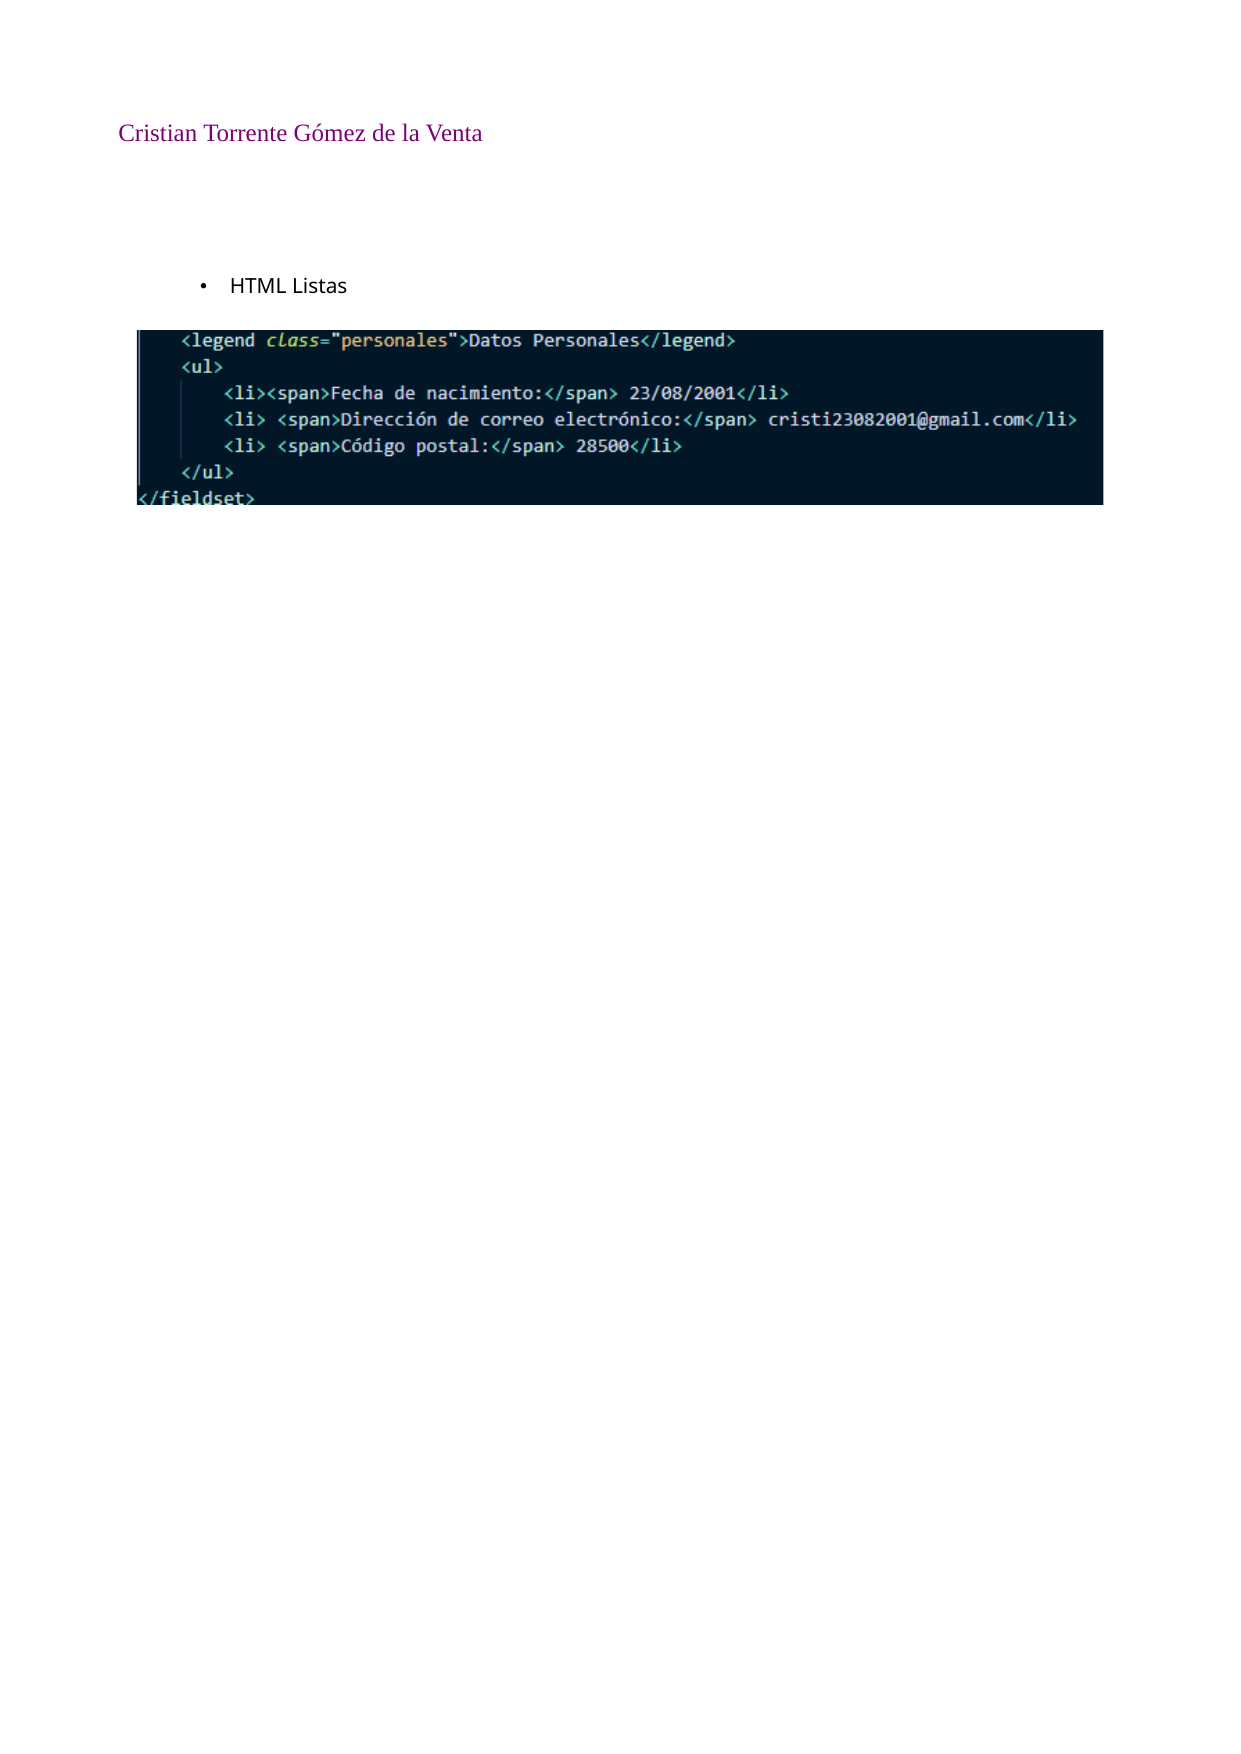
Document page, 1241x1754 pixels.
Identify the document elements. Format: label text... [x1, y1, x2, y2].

list HTML Listas [200, 272, 1106, 300]
picture [136, 330, 1104, 505]
